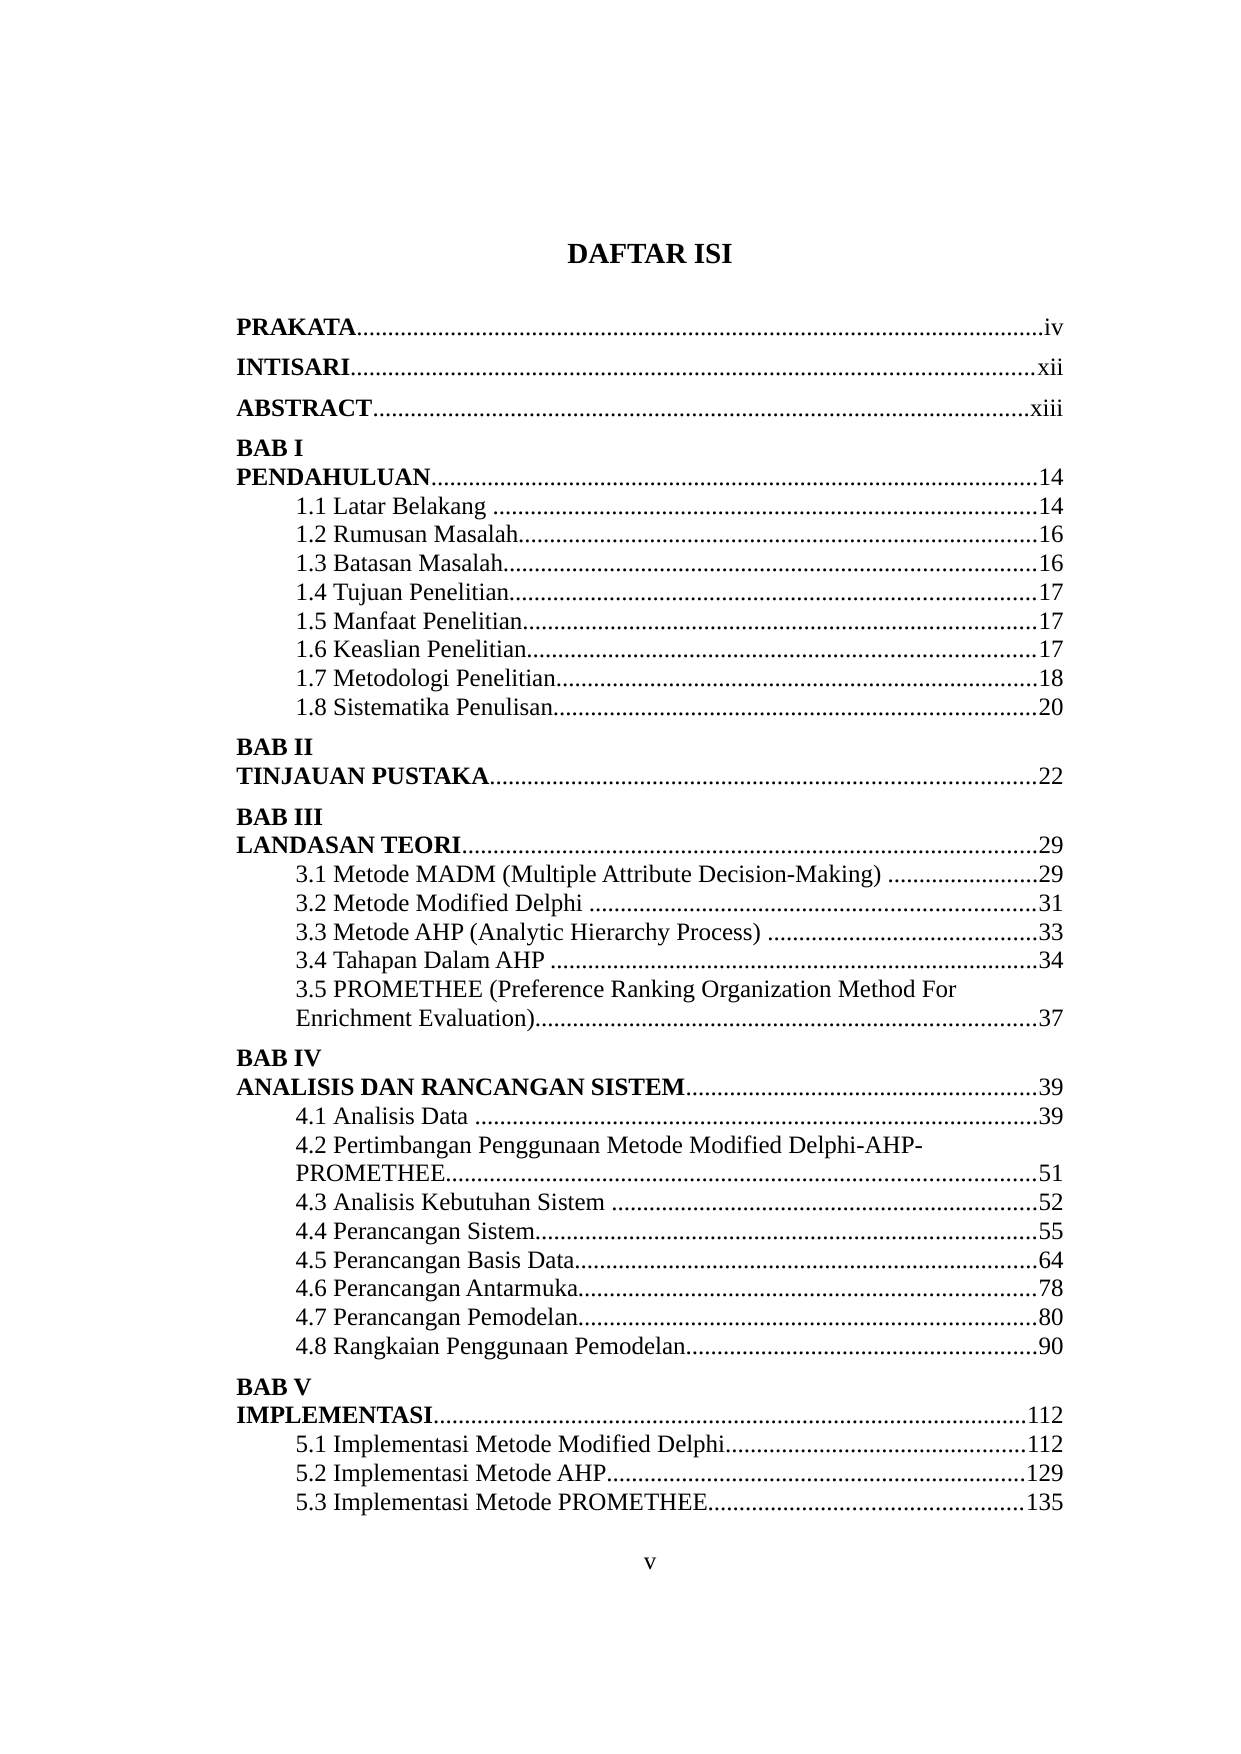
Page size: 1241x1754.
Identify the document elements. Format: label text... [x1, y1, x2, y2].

text prakata iv [236, 312, 1063, 340]
text Intisari xii [236, 352, 1063, 381]
text 4.6 Perancangan Antarmuka 78 [295, 1273, 1063, 1302]
text 4.1 Analisis Data 39 [295, 1101, 1063, 1130]
text 5.3 Implementasi Metode PROMETHEE 135 [295, 1487, 1063, 1515]
text 1.2 Rumusan masalah 16 [295, 519, 1063, 548]
text 1.7 Metodologi Penelitian 18 [295, 663, 1063, 692]
text 5.2 Implementasi Metode AHP 129 [295, 1458, 1063, 1487]
text 3.1 Metode MADM (Multiple Attribute Decision-Making) 29 [295, 859, 1063, 888]
text 4.2 Pertimbangan Penggunaan Metode Modified Delphi-AHP-PROMETHEE 51 [295, 1130, 1063, 1187]
text 4.5 Perancangan basis data 64 [295, 1245, 1063, 1273]
text 1.6 Keaslian Penelitian 17 [295, 634, 1063, 663]
text 3.3 Metode AHP (Analytic Hierarchy Process) 33 [295, 917, 1063, 946]
text 1.8 Sistematika Penulisan 20 [295, 692, 1063, 721]
text 1.4 Tujuan penelitian 17 [295, 577, 1063, 606]
text 3.4 Tahapan dalam AHP 34 [295, 946, 1063, 974]
text 4.8 Rangkaian penggunaan pemodelan 90 [295, 1331, 1063, 1360]
text ABSTRACT xiii [236, 393, 1063, 421]
text 1.1 Latar Belakang 14 [295, 491, 1063, 519]
text Bab I PENDAHULUAN 14 [236, 433, 1063, 491]
text Bab V IMPLEMENTASI 112 [236, 1372, 1063, 1429]
text Bab III LANDASAN TEORI 29 [236, 802, 1063, 859]
text 4.4 Perancangan sistem 55 [295, 1216, 1063, 1245]
subtitle DAFTAR ISI [236, 236, 1063, 270]
text 1.3 Batasan masalah 16 [295, 548, 1063, 577]
text 4.7 Perancangan Pemodelan 80 [295, 1302, 1063, 1331]
text 3.5 PROMETHEE (Preference Ranking Organization Method for Enrichment Evaluation) 37 [295, 974, 1063, 1032]
text 1.5 Manfaat Penelitian 17 [295, 606, 1063, 634]
text 4.3 Analisis Kebutuhan Sistem 52 [295, 1187, 1063, 1216]
text 3.2 Metode Modified Delphi 31 [295, 888, 1063, 917]
text bab II TINJAUAN pustaka 22 [236, 732, 1063, 790]
text Bab IV ANALISIS DAN RANCANGAN SISTEM 39 [236, 1043, 1063, 1101]
text 5.1 Implementasi Metode Modified Delphi 112 [295, 1429, 1063, 1458]
